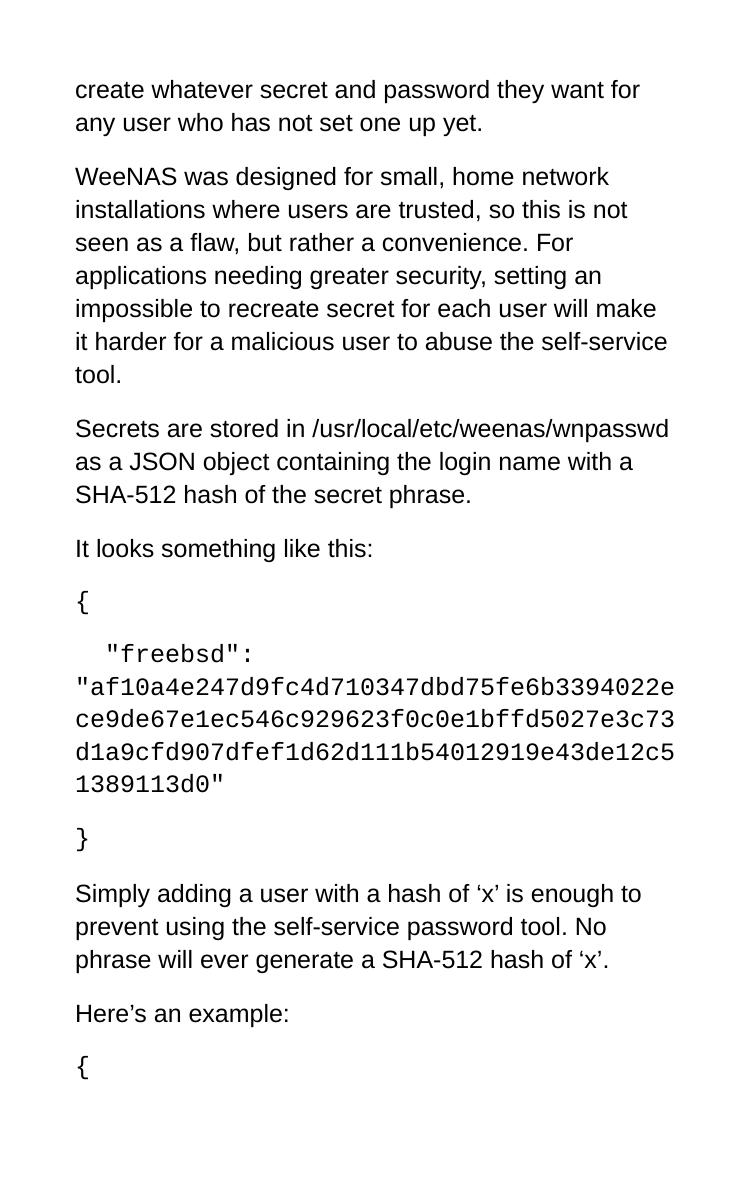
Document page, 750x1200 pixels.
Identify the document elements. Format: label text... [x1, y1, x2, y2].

text It looks something like this: [75, 534, 675, 563]
text { [75, 1053, 675, 1082]
text Secrets are stored in /usr/local/etc/weenas/wnpasswd as a JSON object containing the login name with a SHA-512 hash of the secret phrase. [75, 414, 675, 509]
text "freebsd": "af10a4e247d9fc4d710347dbd75fe6b3394022ece9de67e1ec546c929623f0c0e1bffd5027e3c73d1a9cfd907dfef1d62d111b54012919e43de12c51389113d0" [75, 642, 675, 800]
text Simply adding a user with a hash of ‘x’ is enough to prevent using the self-service password tool. No phrase will ever generate a SHA-512 hash of ‘x’. [75, 879, 675, 974]
text { [75, 588, 675, 617]
text } [75, 826, 675, 854]
text WeeNAS was designed for small, home network installations where users are trusted, so this is not seen as a flaw, but rather a convenience. For applications needing greater security, setting an impossible to recreate secret for each user will make it harder for a malicious user to abuse the self-service tool. [75, 162, 675, 389]
text Here’s an example: [75, 999, 675, 1028]
text create whatever secret and password they want for any user who has not set one up yet. [75, 75, 675, 137]
